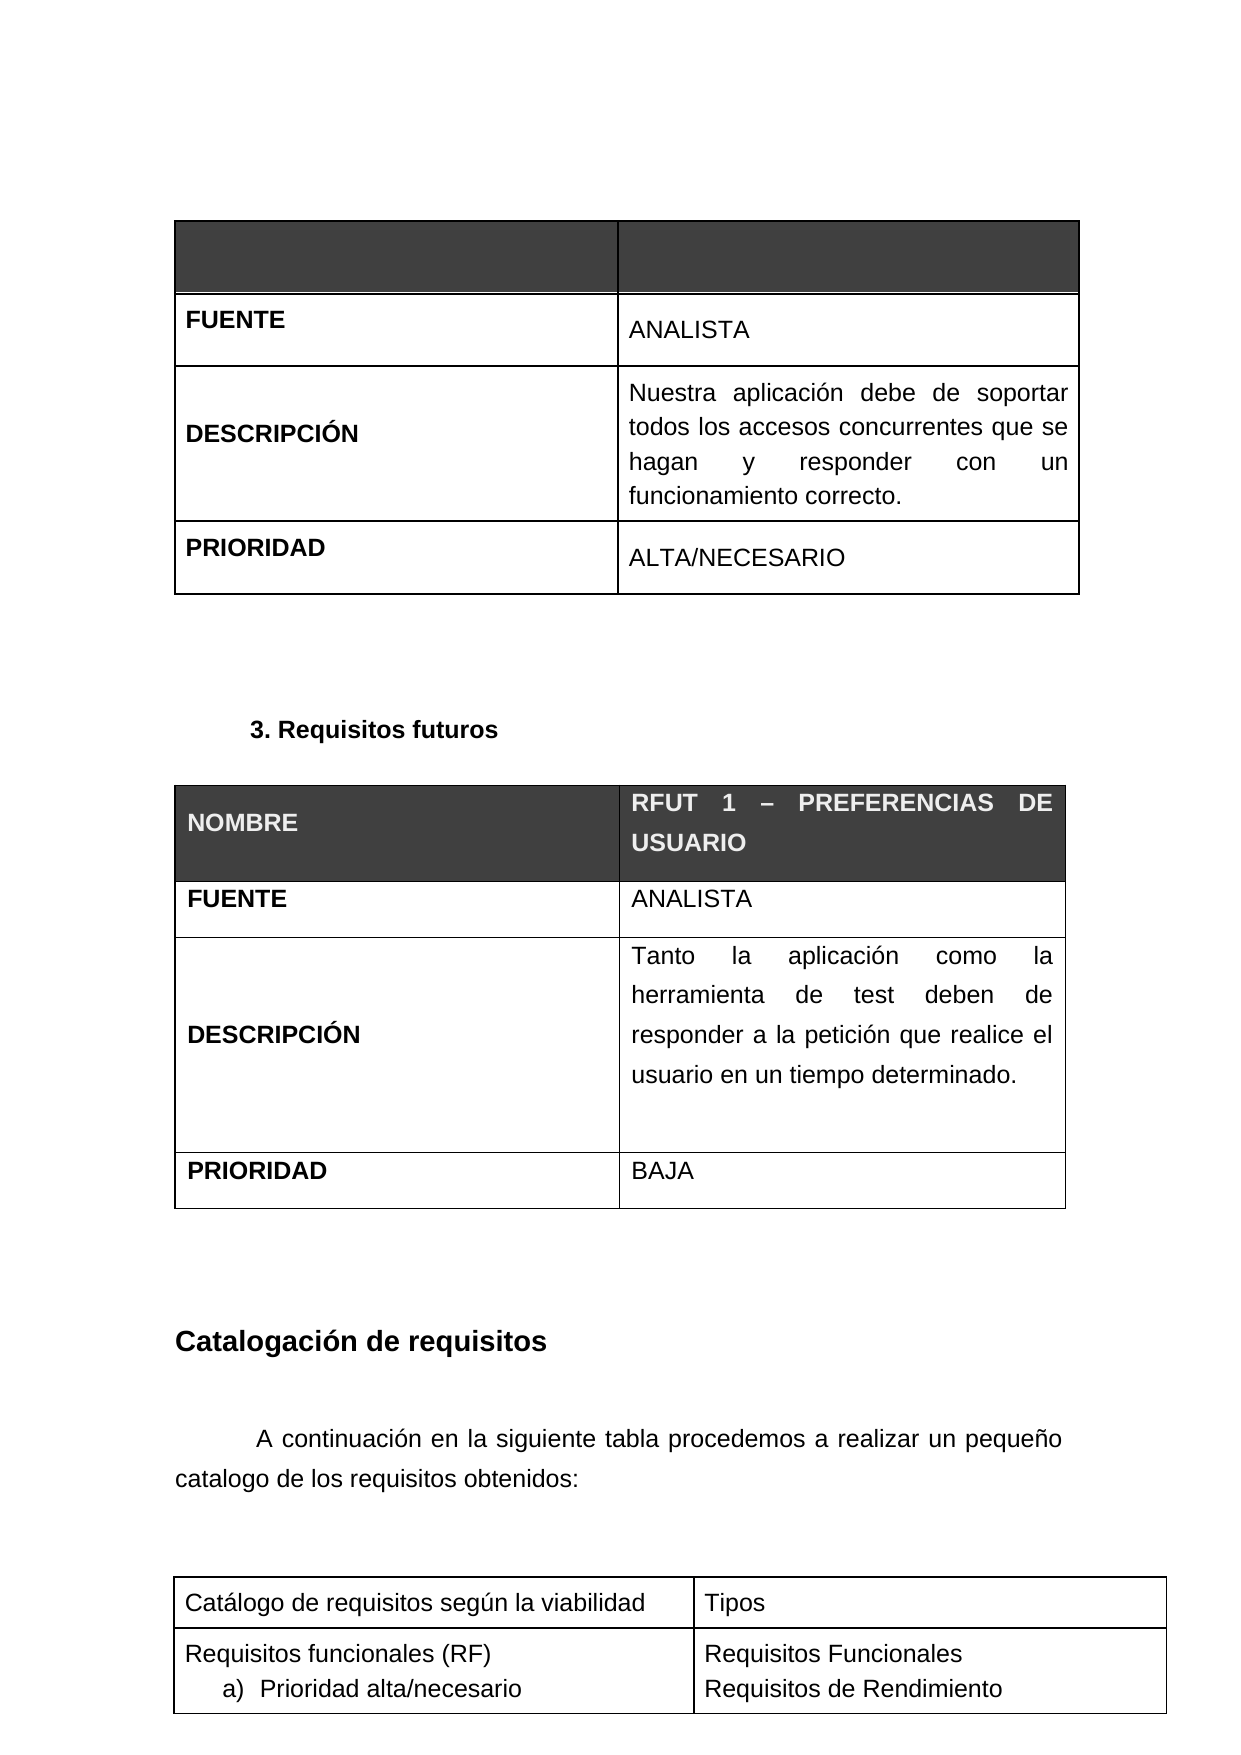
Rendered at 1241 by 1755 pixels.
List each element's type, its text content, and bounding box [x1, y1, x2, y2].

table_cell DESCRIPCIÓN [176, 938, 619, 1152]
table_cell FUENTE [176, 882, 619, 937]
table_cell ANALISTA [620, 882, 1065, 937]
table_header RFUT 1 – PREFERENCIAS DE USUARIO [620, 786, 1065, 881]
table_cell Requisitos Funcionales Requisitos de Rendimiento [695, 1629, 1166, 1713]
table_header [619, 222, 1078, 292]
table_header NOMBRE [176, 786, 619, 881]
table_header [176, 222, 617, 292]
text A continuación en la siguiente tabla procedemos a realizar un pequeño catalogo de los requisitos obtenidos: [175, 1424, 1065, 1492]
table_header Tipos [695, 1578, 1166, 1627]
table_cell PRIORIDAD [176, 522, 617, 593]
table_cell ANALISTA [619, 295, 1078, 365]
table_cell PRIORIDAD [176, 1153, 619, 1208]
table_cell Requisitos funcionales (RF) Prioridad alta/necesario Prioridad media/deseado Prioridad baja/opcional [175, 1629, 693, 1713]
table_cell DESCRIPCIÓN [176, 367, 617, 520]
table_cell Nuestra aplicación debe de soportar todos los accesos concurrentes que se hagan y responder con un funcionamiento correcto. [619, 367, 1078, 520]
table_cell FUENTE [176, 295, 617, 365]
table_header Catálogo de requisitos según la viabilidad [175, 1578, 693, 1627]
table_cell Tanto la aplicación como la herramienta de test deben de responder a la petición que realice el usuario en un tiempo determinado. [620, 938, 1065, 1152]
text 3. Requisitos futuros [175, 716, 1065, 744]
table_cell BAJA [620, 1153, 1065, 1208]
table_cell ALTA/NECESARIO [619, 522, 1078, 593]
subtitle Catalogación de requisitos [175, 1324, 1065, 1358]
